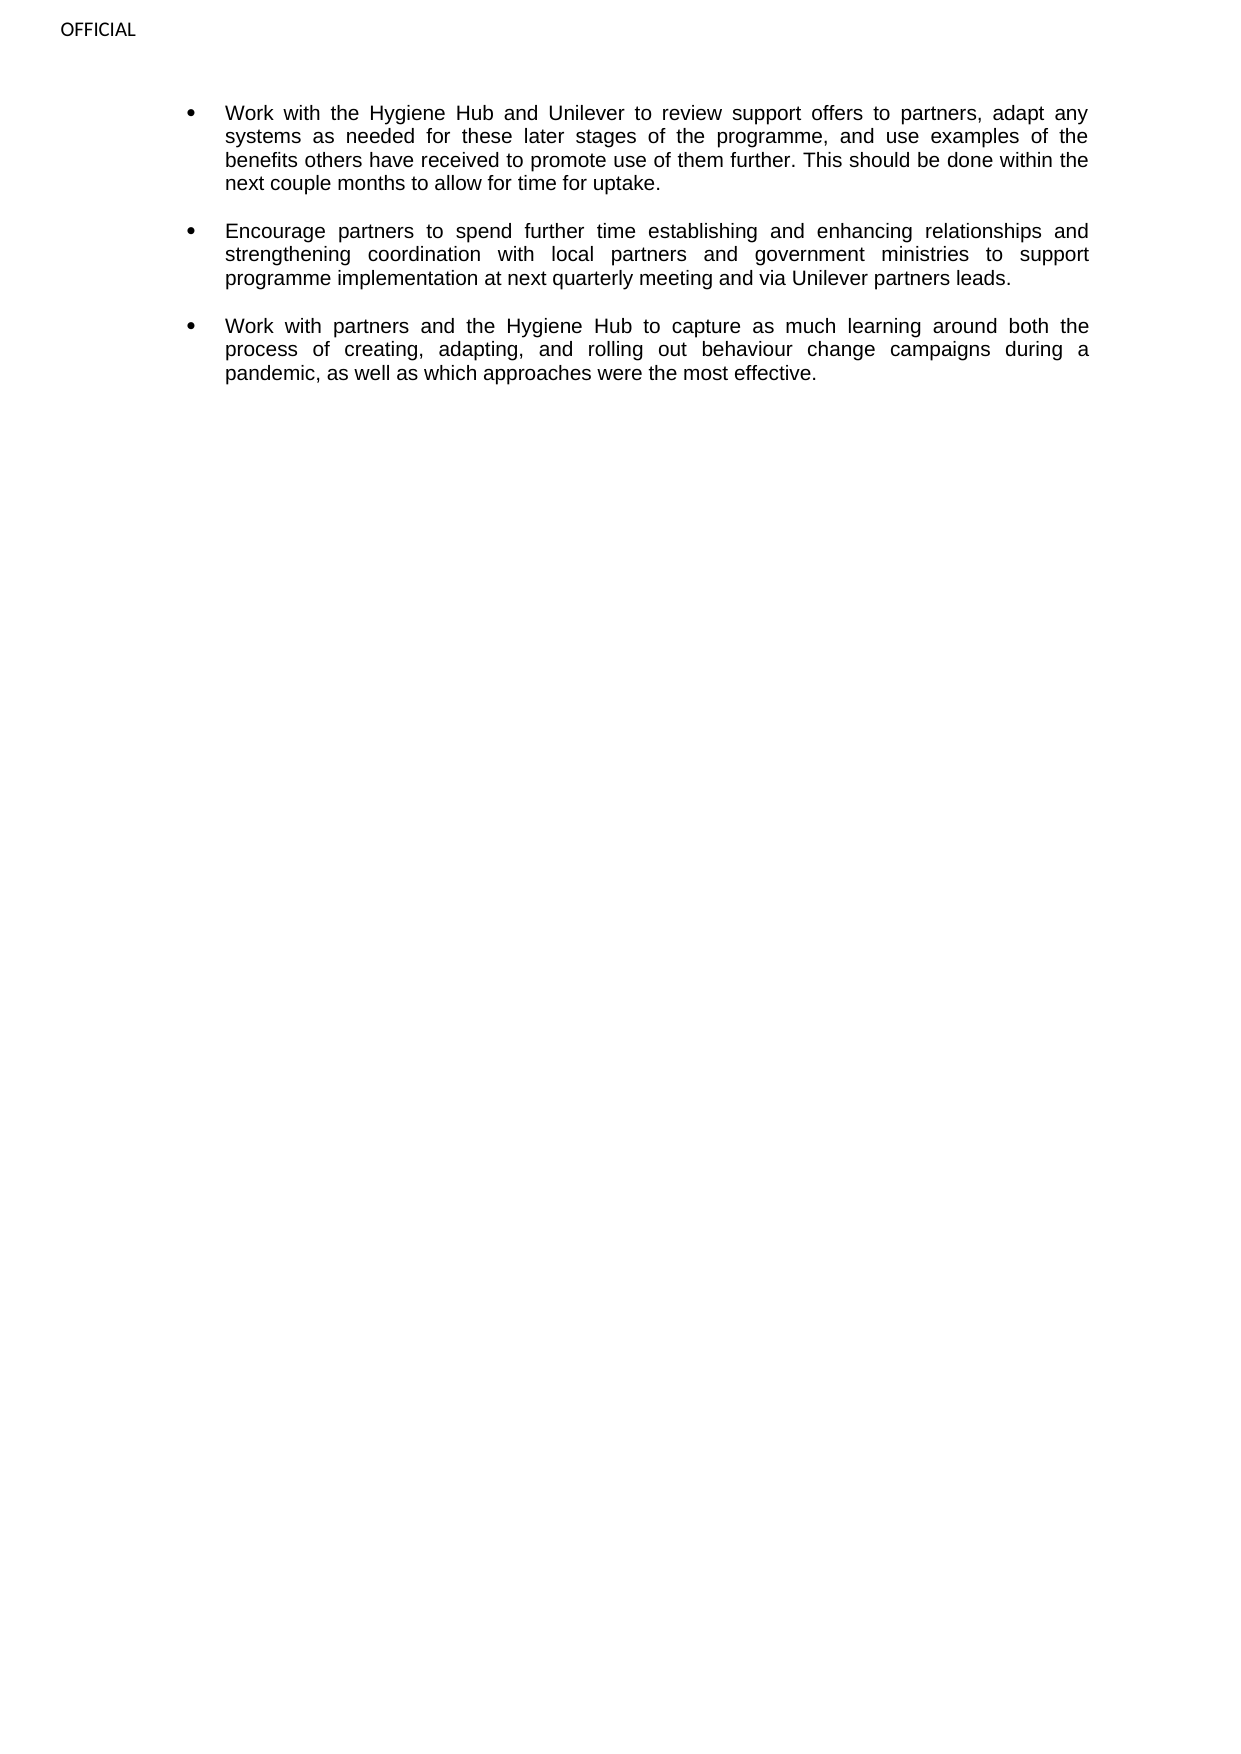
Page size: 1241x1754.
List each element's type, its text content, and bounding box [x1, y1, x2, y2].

list Encourage partners to spend further time establishing and enhancing relationships and strengthening coordination with local partners and government ministries to support programme implementation at next quarterly meeting and via Unilever partners leads. [187, 220, 1090, 289]
list Work with partners and the Hygiene Hub to capture as much learning around both the process of creating, adapting, and rolling out behaviour change campaigns during a pandemic, as well as which approaches were the most effective. [187, 314, 1090, 384]
list Work with the Hygiene Hub and Unilever to review support offers to partners, adapt any systems as needed for these later stages of the programme, and use examples of the benefits others have received to promote use of them further. This should be done within the next couple months to allow for time for uptake. [187, 102, 1090, 195]
